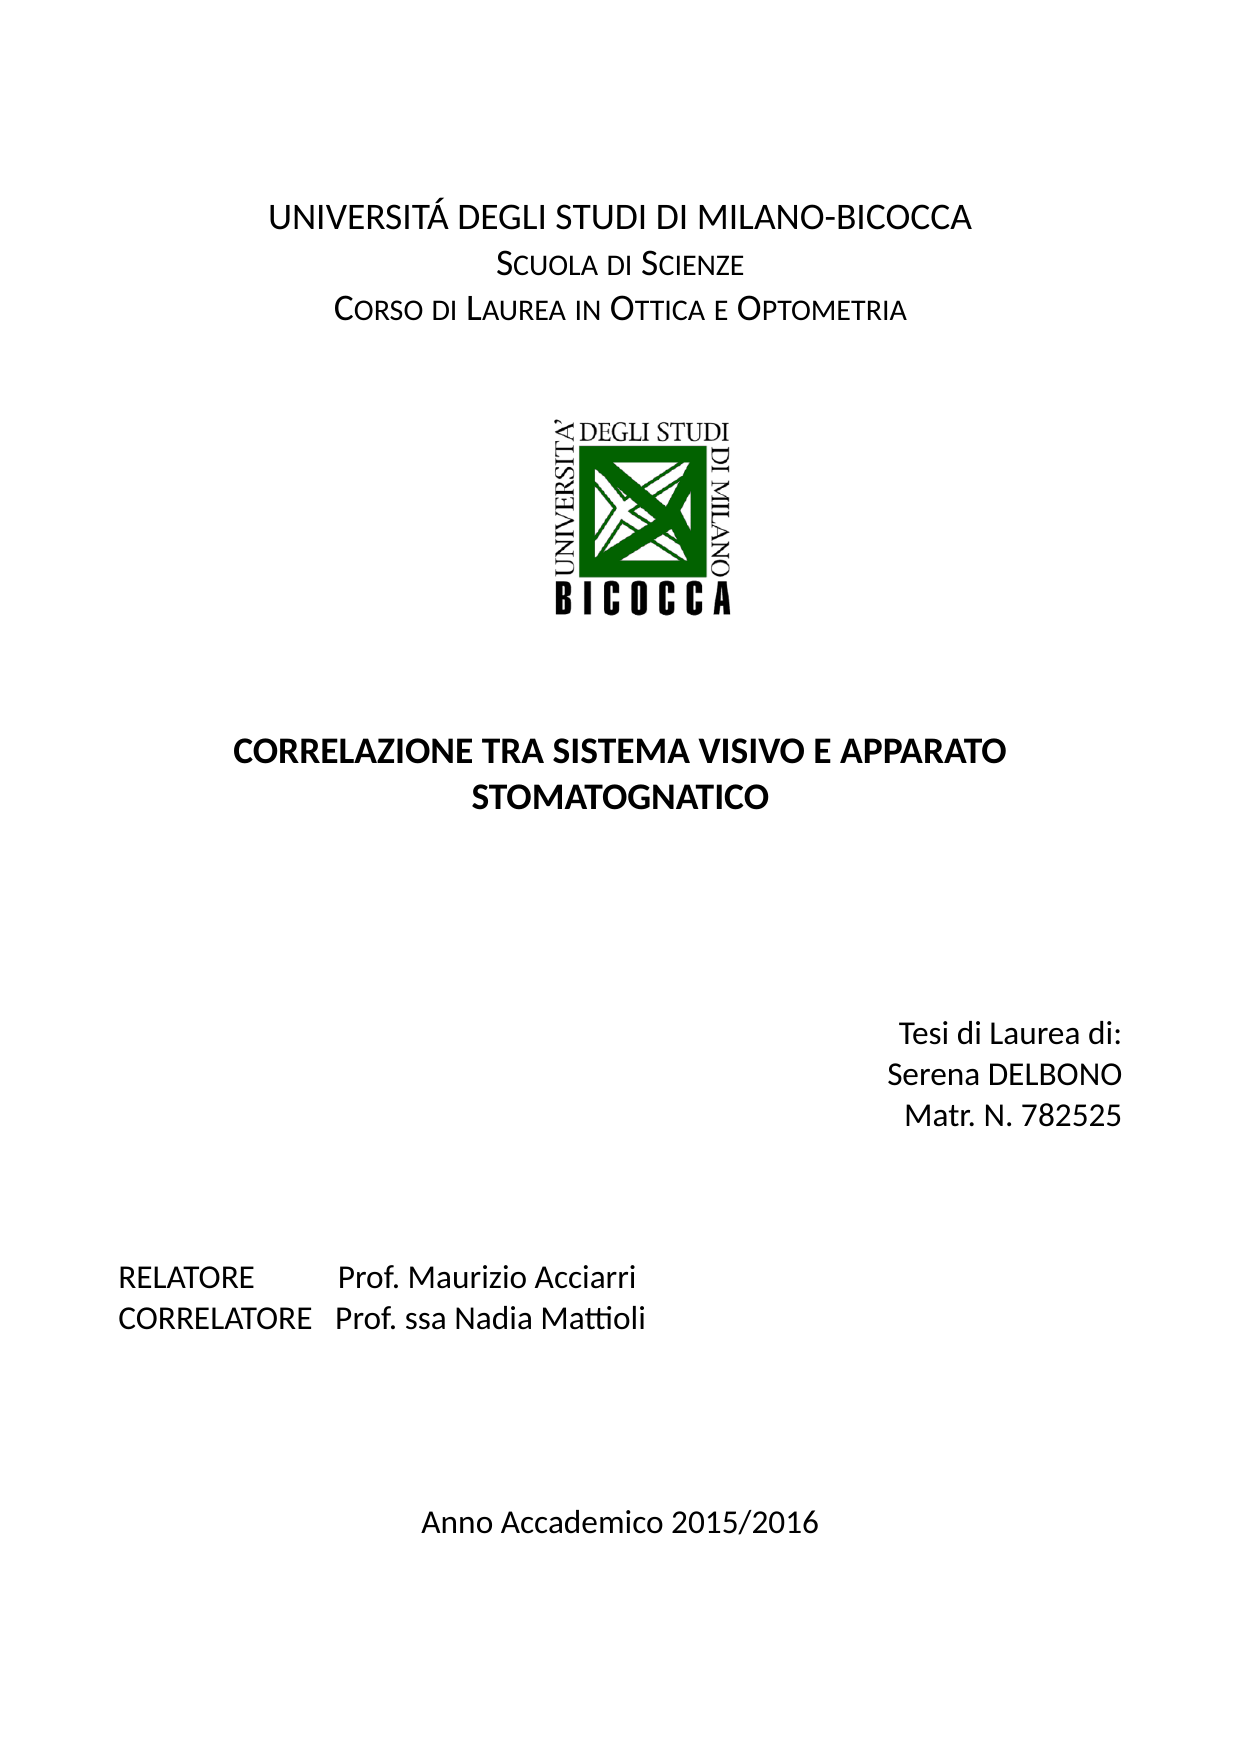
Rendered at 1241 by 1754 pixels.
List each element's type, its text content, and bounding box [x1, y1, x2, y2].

text Tesi di Laurea di: [118, 1012, 1122, 1053]
text Matr. N. 782525 [118, 1093, 1122, 1134]
text CORRELAZIONE TRA SISTEMA VISIVO E APPARATO STOMATOGNATICO [118, 727, 1122, 819]
text Scuola di Scienze Corso di Laurea in Ottica e Optometria [118, 238, 1122, 330]
text CORRELATORE Prof. ssa Nadia Mattioli [118, 1297, 1122, 1338]
text RELATORE Prof. Maurizio Acciarri [118, 1256, 1122, 1297]
text Serena DELBONO [118, 1053, 1122, 1093]
picture [550, 415, 735, 620]
text Anno Accademico 2015/2016 [118, 1501, 1122, 1542]
text UNIVERSITÁ DEGLI STUDI DI MILANO-BICOCCA [118, 193, 1122, 238]
